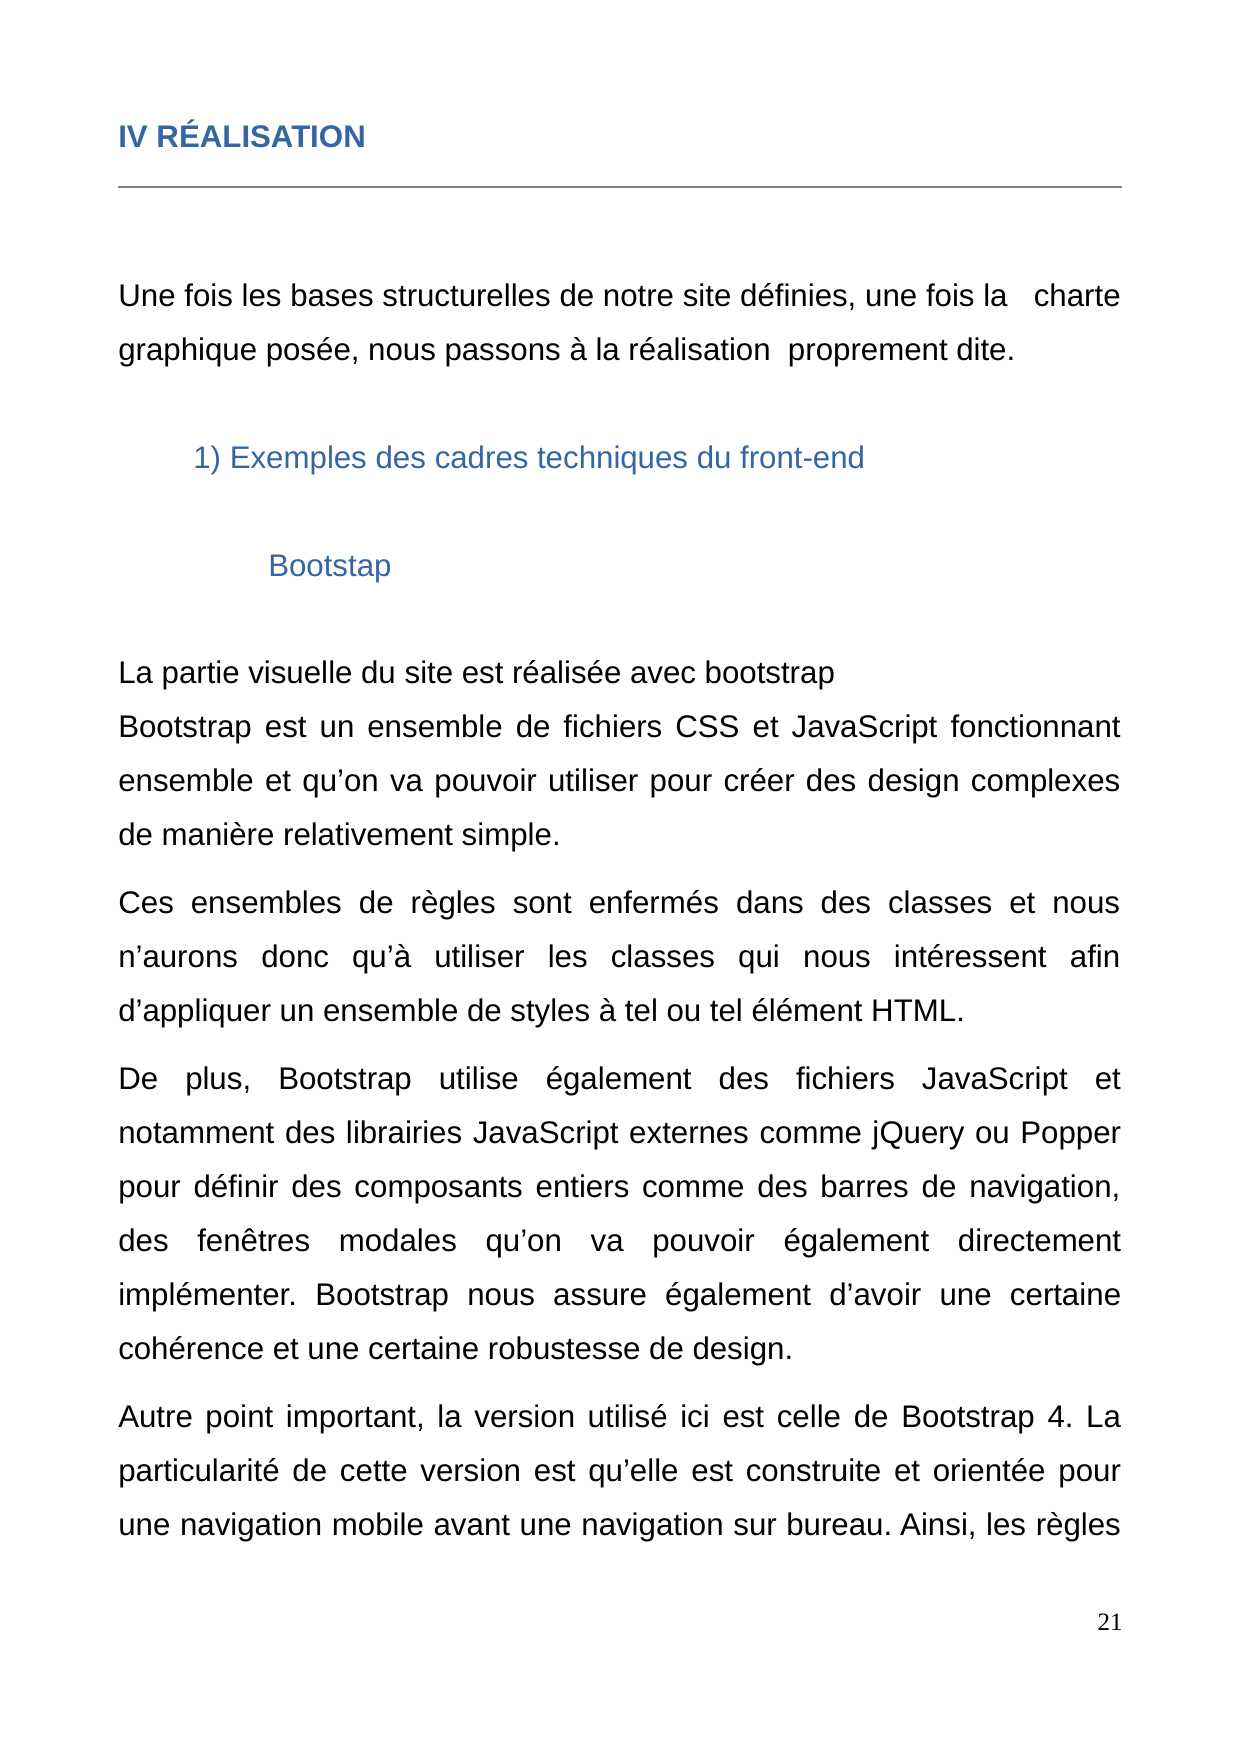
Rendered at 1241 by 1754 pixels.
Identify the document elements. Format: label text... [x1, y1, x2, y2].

text Ces ensembles de règles sont enfermés dans des classes et nous n’aurons donc qu’à utiliser les classes qui nous intéressent afin d’appliquer un ensemble de styles à tel ou tel élément HTML. [118, 884, 1122, 1028]
text Une fois les bases structurelles de notre site définies, une fois la charte graphique posée, nous passons à la réalisation proprement dite. [118, 277, 1122, 367]
text Bootstap [118, 547, 1122, 582]
text De plus, Bootstrap utilise également des fichiers JavaScript et notamment des librairies JavaScript externes comme jQuery ou Popper pour définir des composants entiers comme des barres de navigation, des fenêtres modales qu’on va pouvoir également directement implémenter. Bootstrap nous assure également d’avoir une certaine cohérence et une certaine robustesse de design. [118, 1060, 1122, 1366]
text 1) Exemples des cadres techniques du front-end [118, 439, 1122, 475]
text La partie visuelle du site est réalisée avec bootstrap [118, 654, 1122, 690]
text Autre point important, la version utilisé ici est celle de Bootstrap 4. La particularité de cette version est qu’elle est construite et orientée pour une navigation mobile avant une navigation sur bureau. Ainsi, les règles [118, 1398, 1122, 1542]
text IV RÉALISATION [118, 118, 1122, 154]
text Bootstrap est un ensemble de fichiers CSS et JavaScript fonctionnant ensemble et qu’on va pouvoir utiliser pour créer des design complexes de manière relativement simple. [118, 708, 1122, 852]
